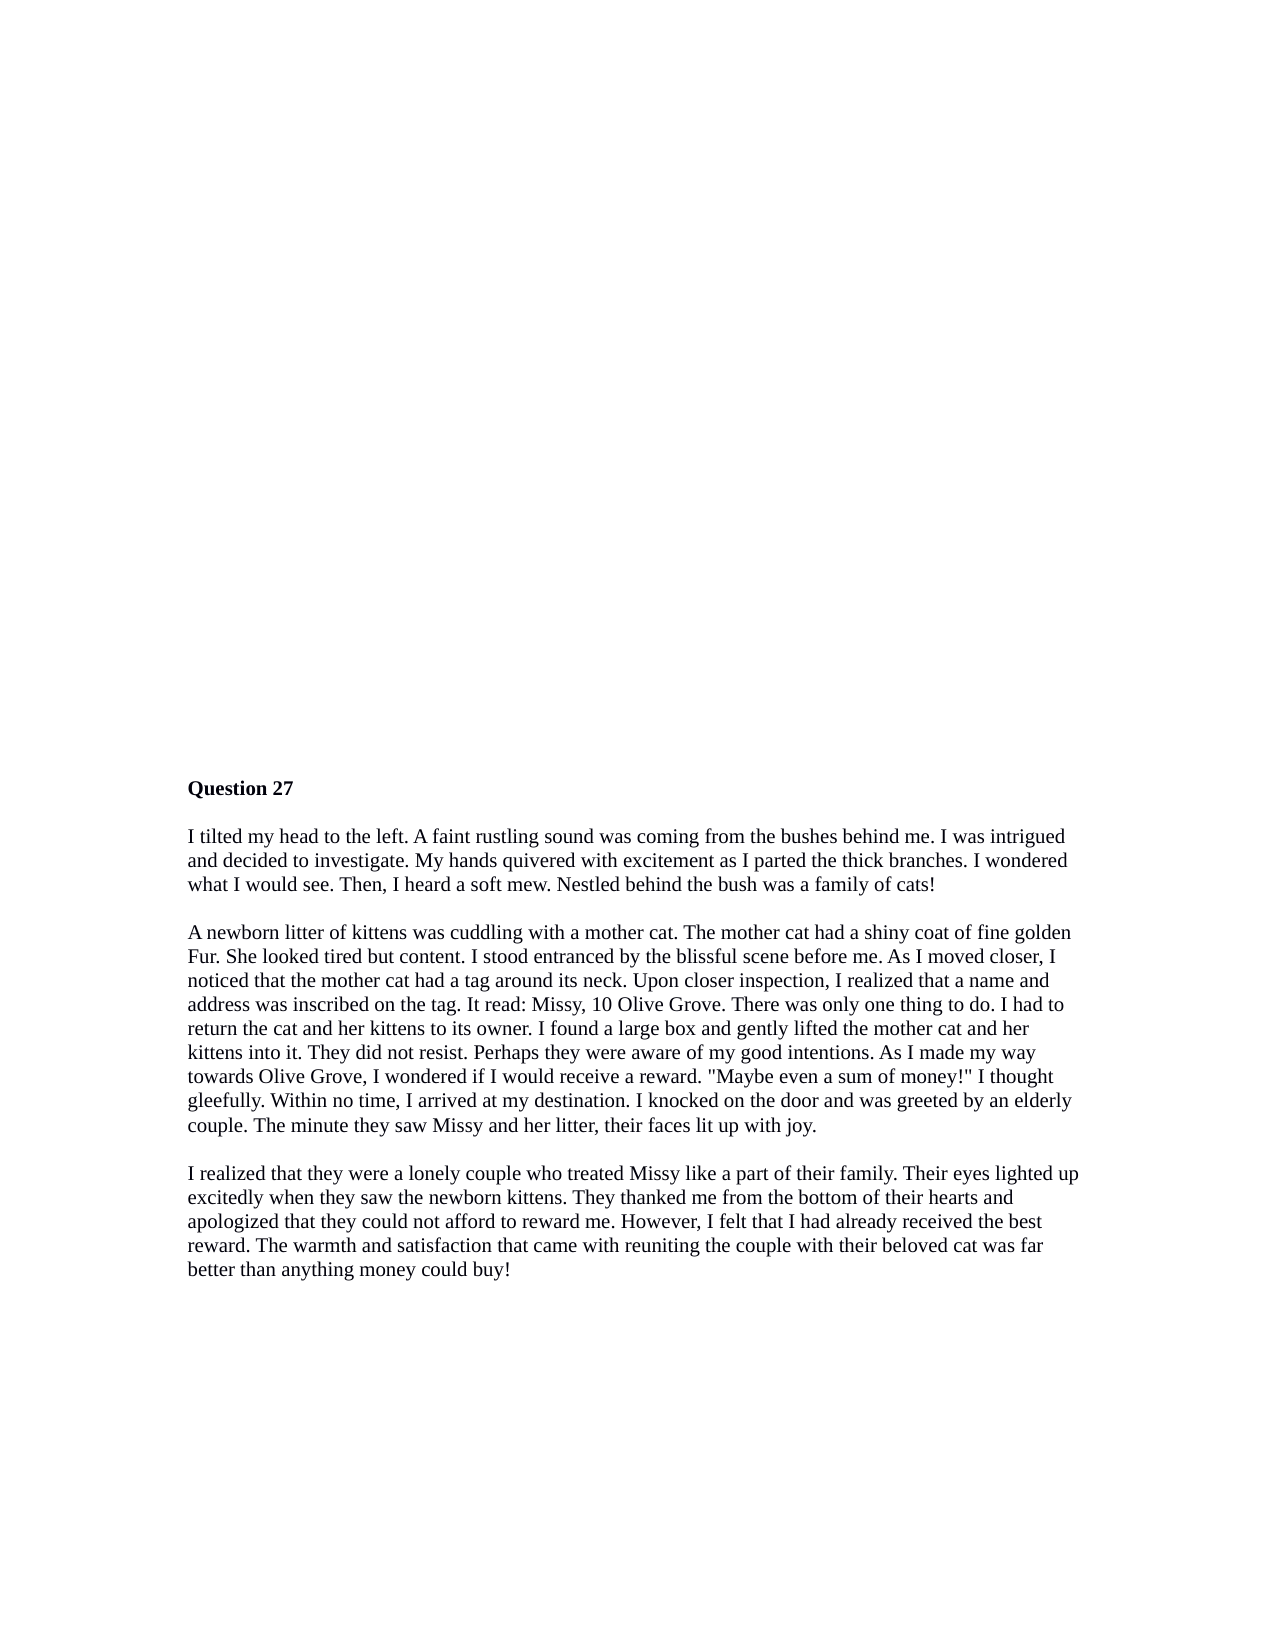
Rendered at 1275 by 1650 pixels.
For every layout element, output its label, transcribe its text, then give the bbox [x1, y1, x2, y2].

text A newborn litter of kittens was cuddling with a mother cat. The mother cat had a shiny coat of fine golden Fur. She looked tired but content. I stood entranced by the blissful scene before me. As I moved closer, I noticed that the mother cat had a tag around its neck. Upon closer inspection, I realized that a name and address was inscribed on the tag. It read: Missy, 10 Olive Grove. There was only one thing to do. I had to return the cat and her kittens to its owner. I found a large box and gently lifted the mother cat and her kittens into it. They did not resist. Perhaps they were aware of my good intentions. As I made my way towards Olive Grove, I wondered if I would receive a reward. "Maybe even a sum of money!" I thought gleefully. Within no time, I arrived at my destination. I knocked on the door and was greeted by an elderly couple. The minute they saw Missy and her litter, their faces lit up with joy. [187, 920, 1087, 1137]
text I tilted my head to the left. A faint rustling sound was coming from the bushes behind me. I was intrigued and decided to investigate. My hands quivered with excitement as I parted the thick branches. I wondered what I would see. Then, I heard a soft mew. Nestled behind the bush was a family of cats! [187, 824, 1087, 896]
text I realized that they were a lonely couple who treated Missy like a part of their family. Their eyes lighted up excitedly when they saw the newborn kittens. They thanked me from the bottom of their hearts and apologized that they could not afford to reward me. However, I felt that I had already received the best reward. The warmth and satisfaction that came with reuniting the couple with their beloved cat was far better than anything money could buy! [187, 1161, 1087, 1281]
text Question 27 [187, 776, 1087, 800]
